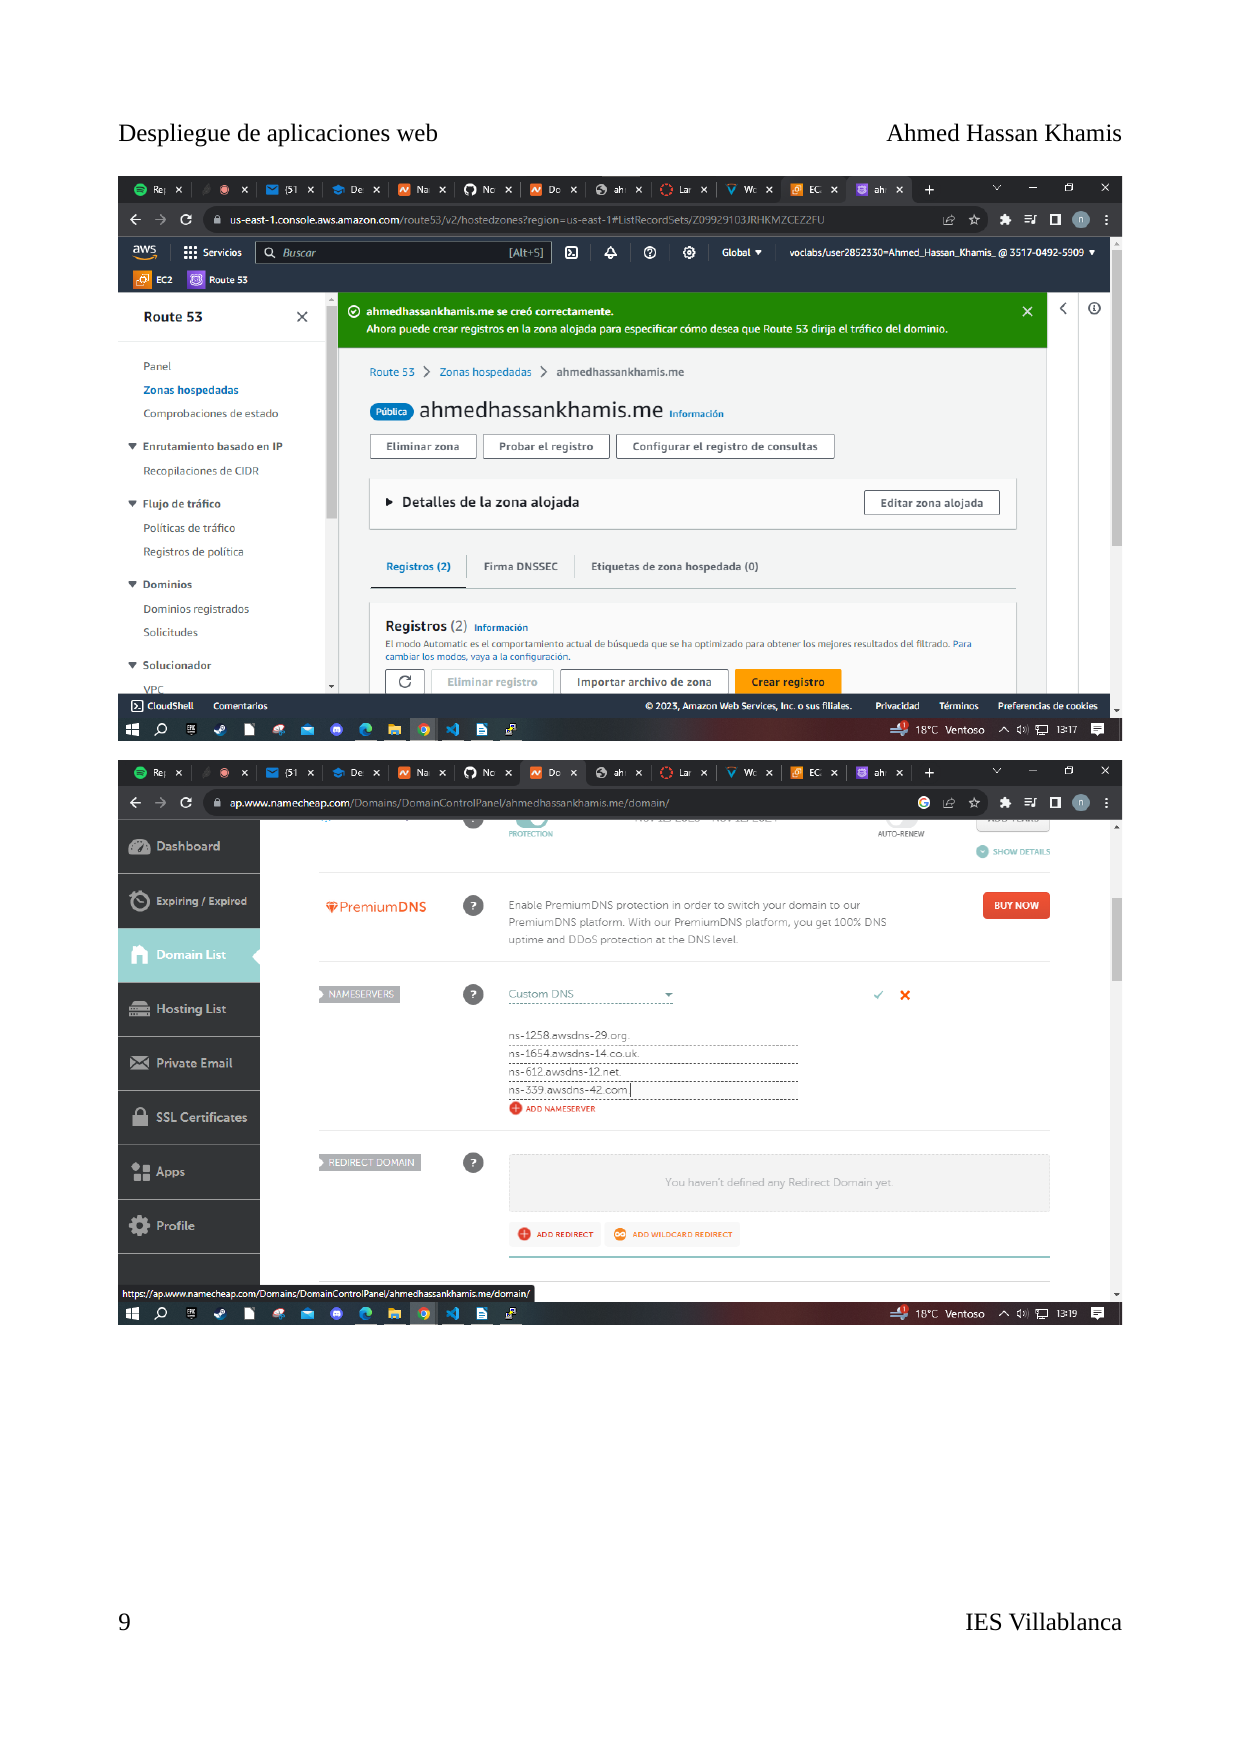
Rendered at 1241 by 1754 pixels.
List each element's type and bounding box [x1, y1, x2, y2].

picture [118, 760, 1123, 1325]
picture [118, 176, 1123, 741]
